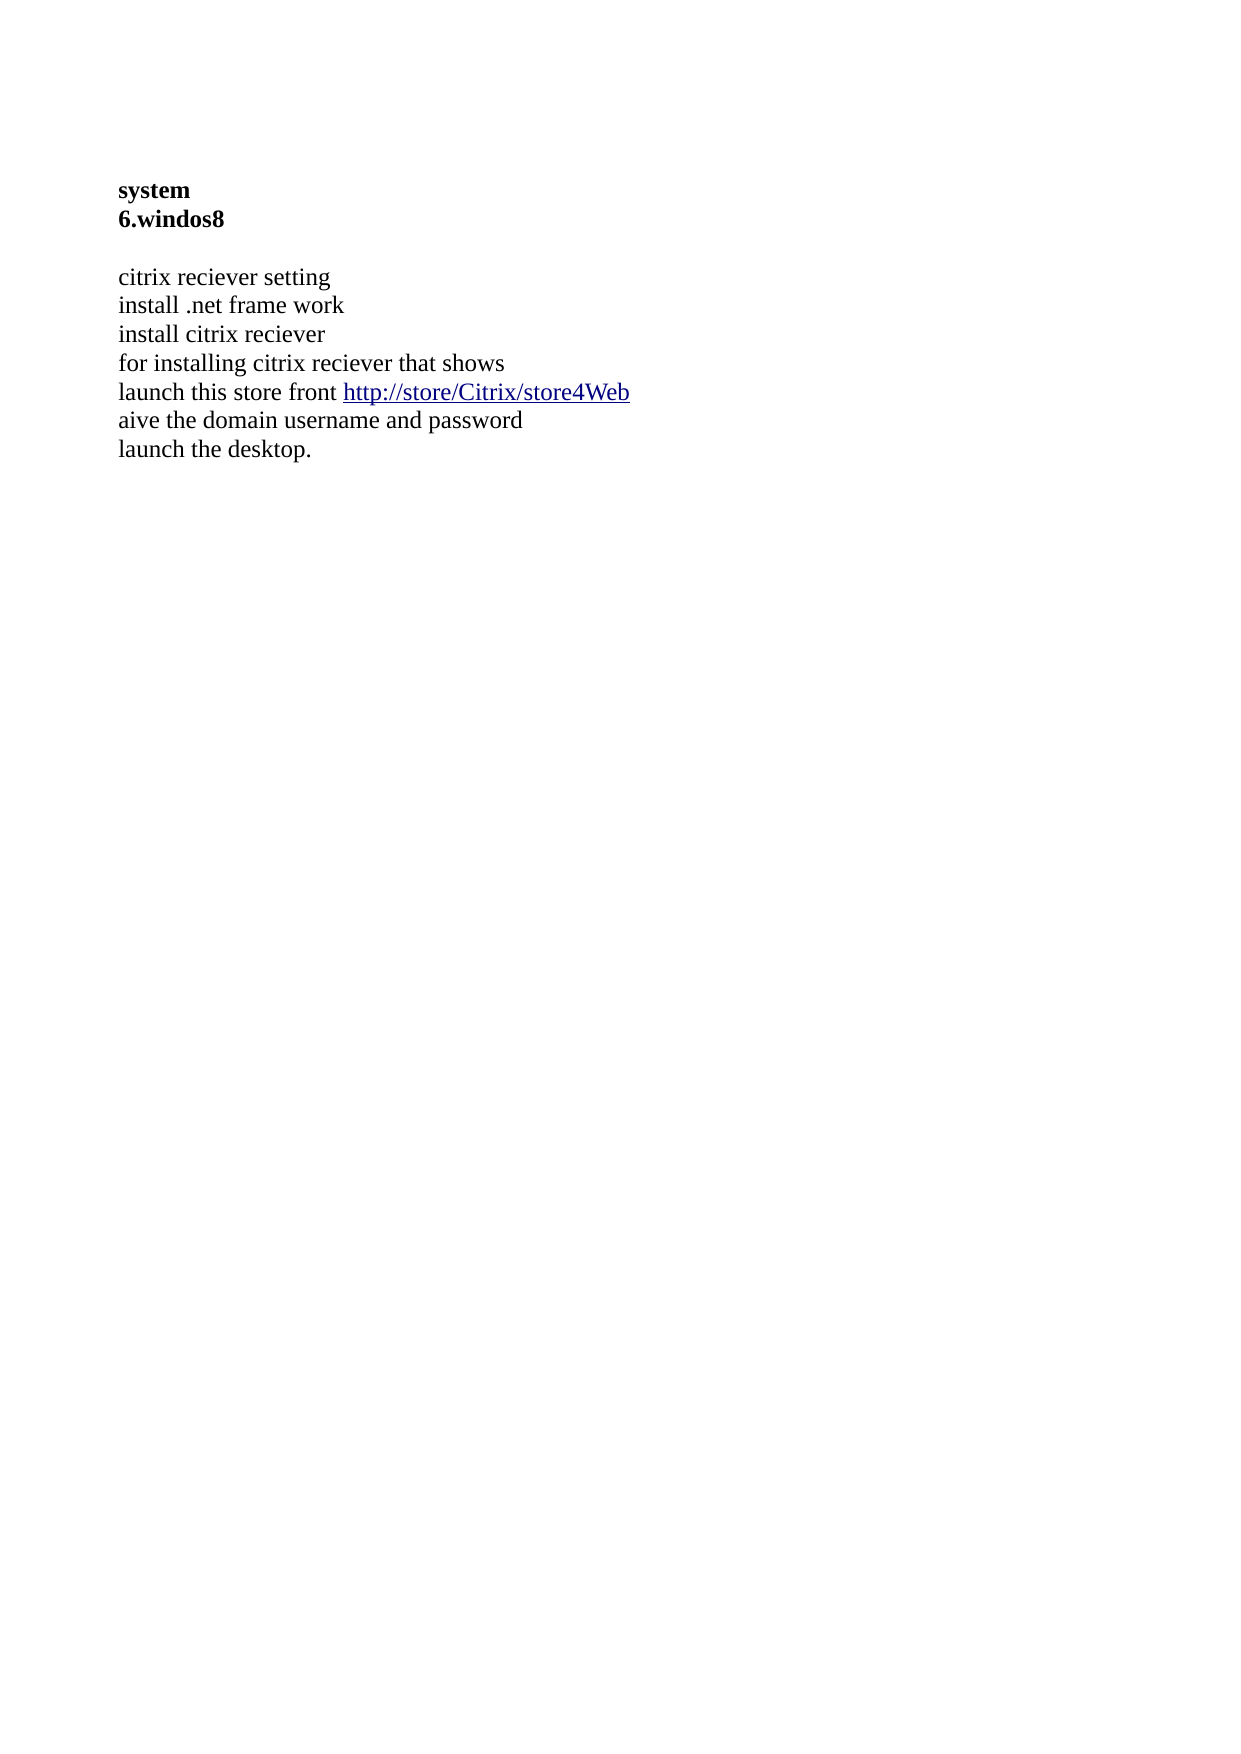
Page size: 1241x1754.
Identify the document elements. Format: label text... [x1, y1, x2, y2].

text launch the desktop. [118, 434, 1122, 463]
text citrix reciever setting [118, 262, 1122, 291]
text system [118, 176, 1122, 204]
text install .net frame work [118, 291, 1122, 319]
text 6.windos8 [118, 204, 1122, 233]
text launch this store front http://store/Citrix/store4Web [118, 377, 1122, 406]
text aive the domain username and password [118, 406, 1122, 434]
text for installing citrix reciever that shows [118, 348, 1122, 377]
text install citrix reciever [118, 319, 1122, 348]
